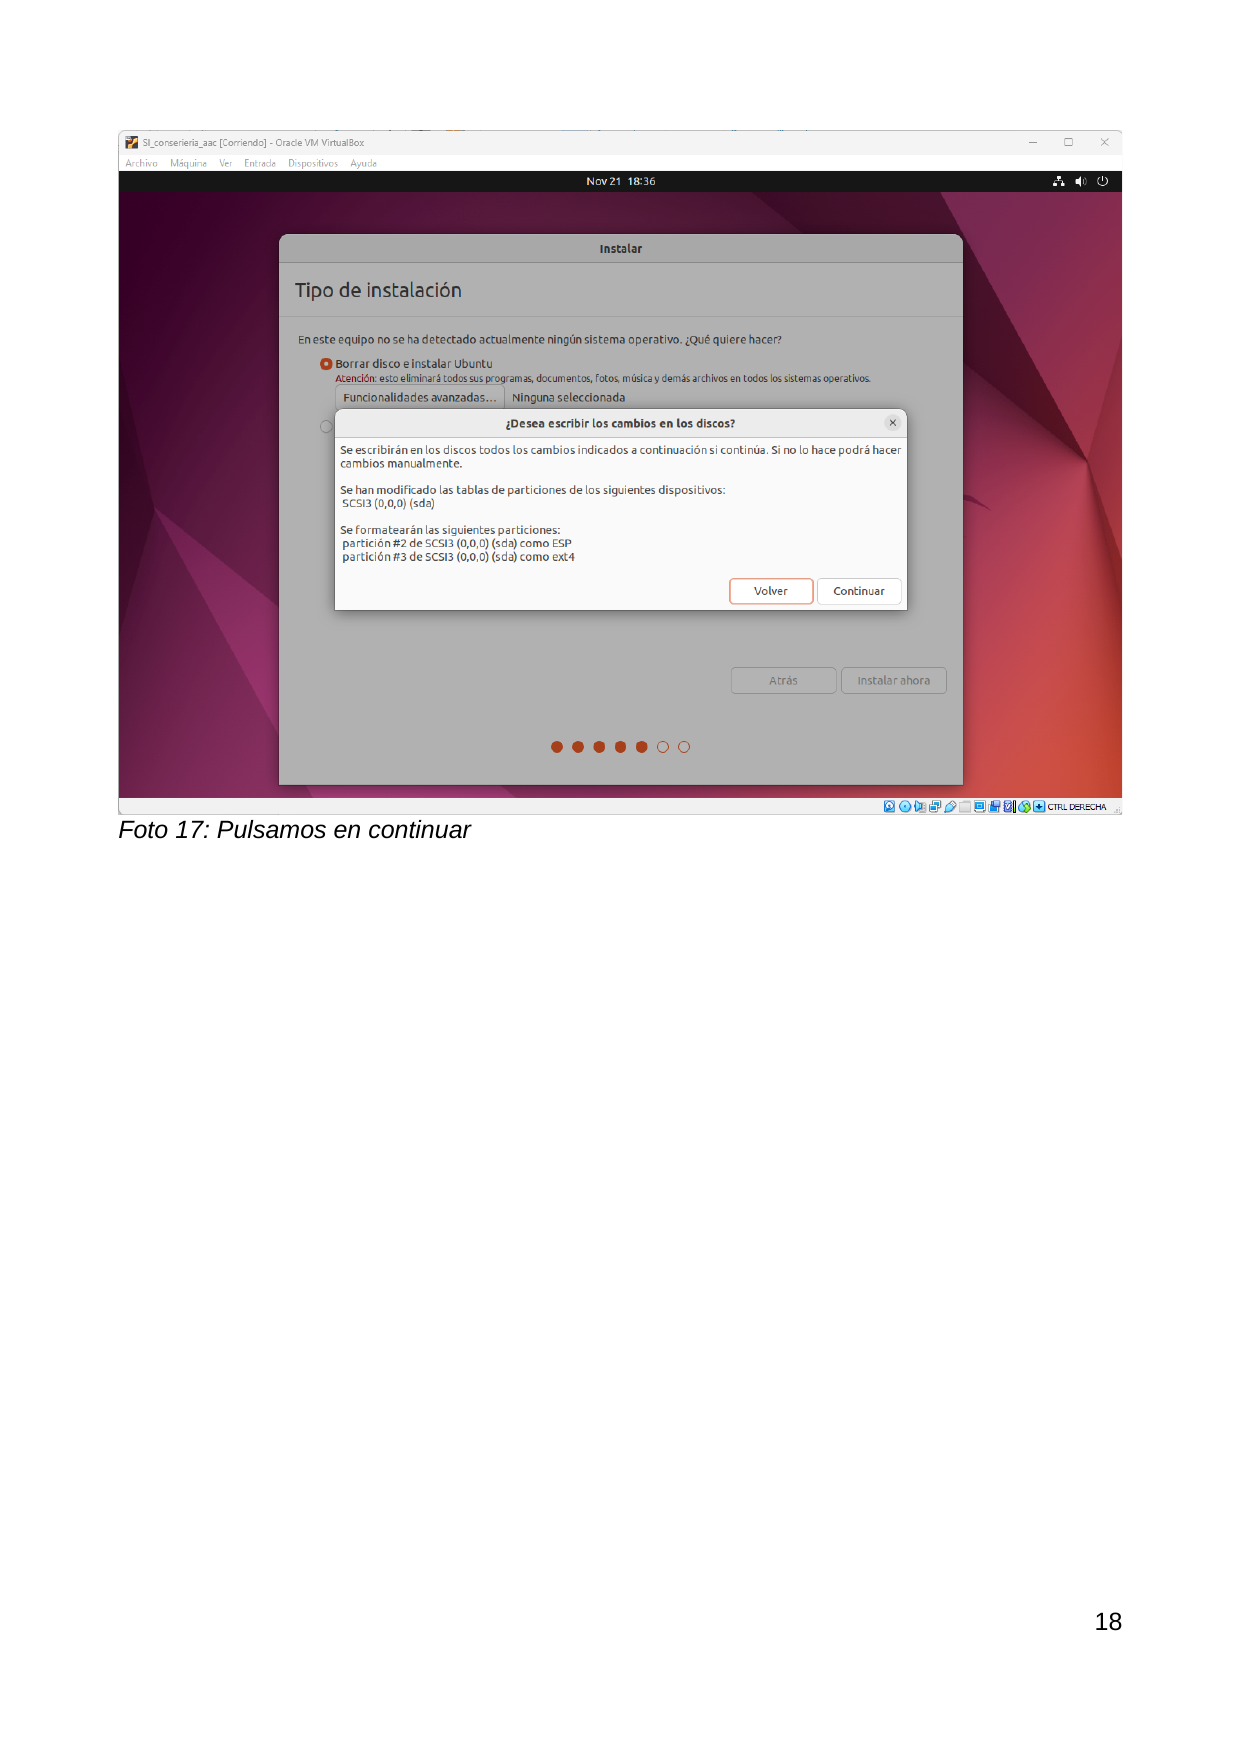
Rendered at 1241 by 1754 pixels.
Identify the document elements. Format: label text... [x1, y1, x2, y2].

picture [118, 130, 1123, 815]
text Foto 17: Pulsamos en continuar [118, 815, 1122, 844]
